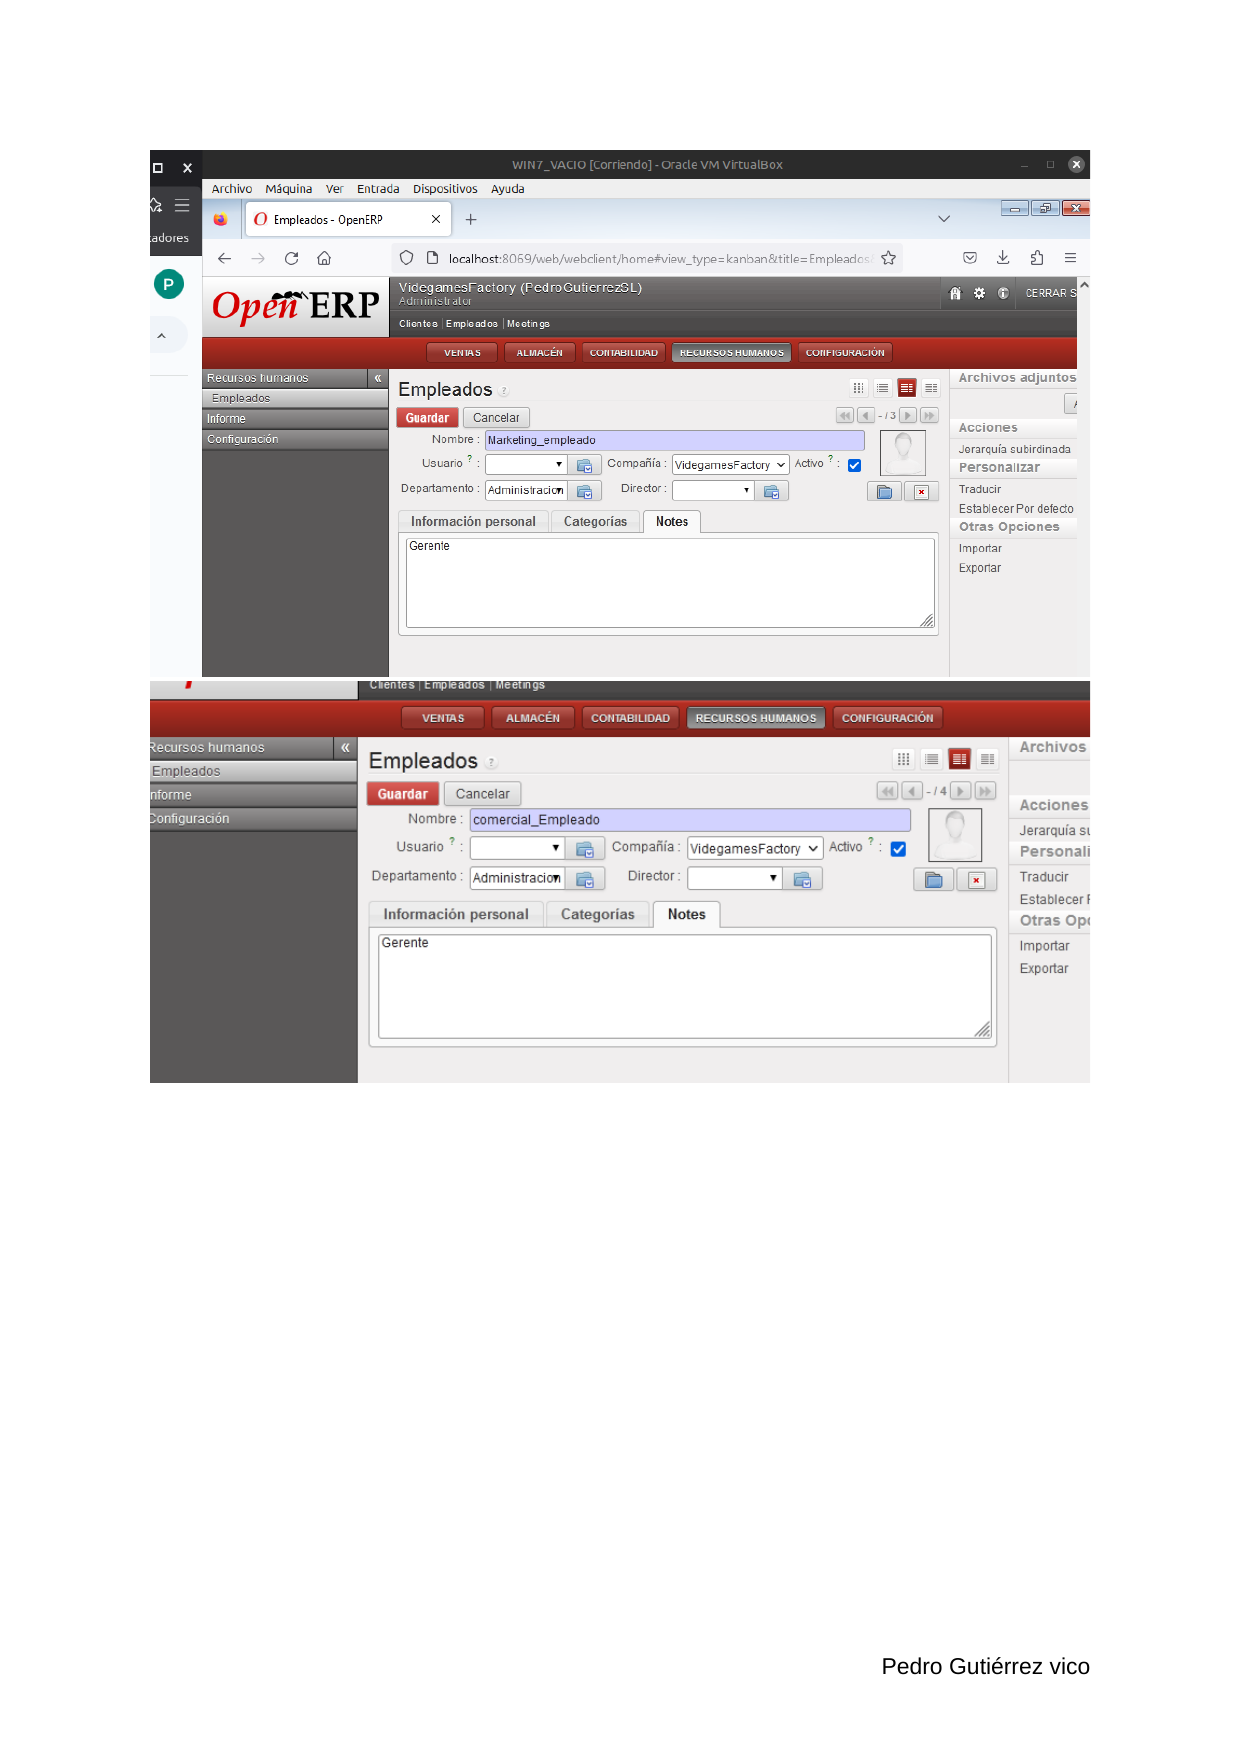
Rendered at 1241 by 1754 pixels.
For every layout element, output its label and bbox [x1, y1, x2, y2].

picture [150, 681, 1091, 1083]
picture [150, 150, 1091, 677]
